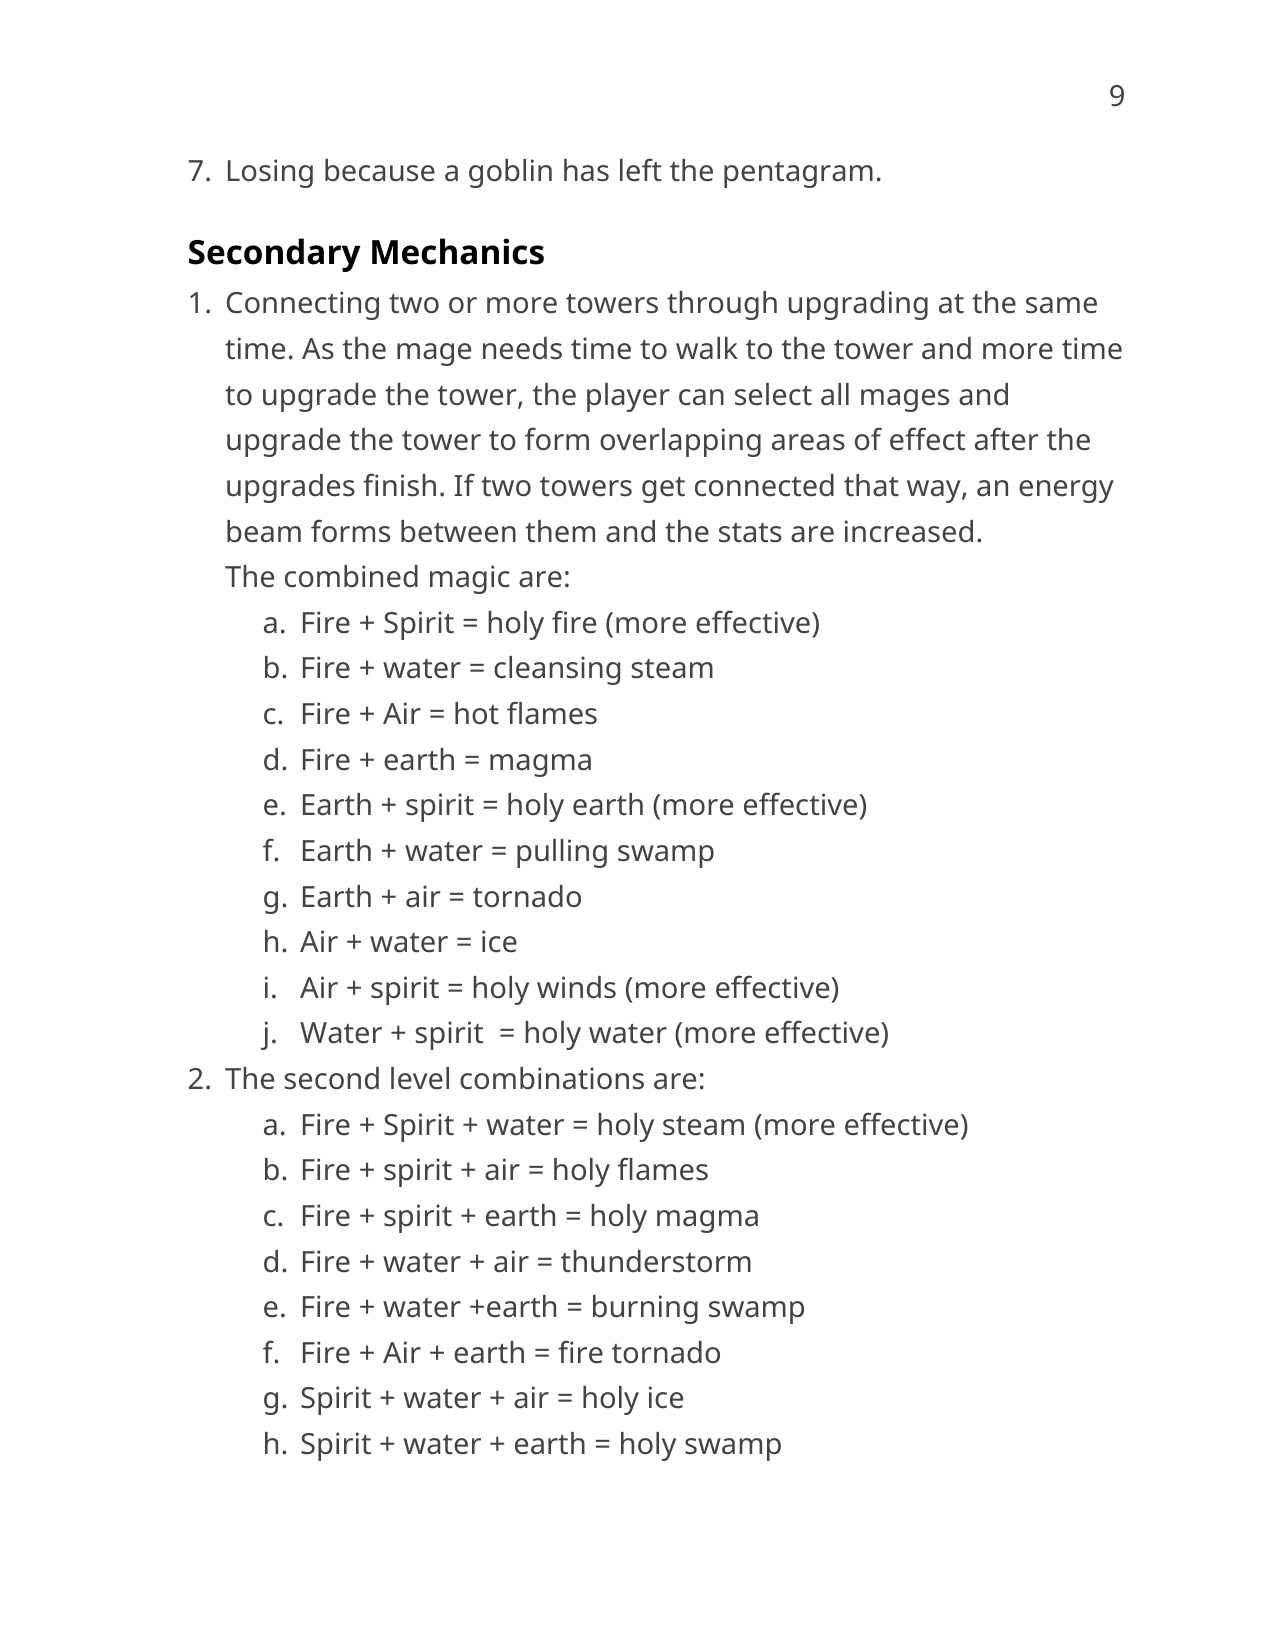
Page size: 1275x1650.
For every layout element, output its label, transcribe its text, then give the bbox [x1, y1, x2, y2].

subtitle Secondary Mechanics [187, 229, 1125, 274]
list Fire + water = cleansing steam [262, 648, 1125, 687]
list Earth + water = pulling swamp [262, 830, 1125, 870]
list Earth + air = tornado [262, 876, 1125, 916]
list Fire + water + air = thunderstorm [262, 1241, 1125, 1281]
list Fire + Air + earth = fire tornado [262, 1332, 1125, 1372]
list Water + spirit = holy water (more effective) [262, 1013, 1125, 1052]
list The second level combinations are: [187, 1058, 1125, 1098]
list Fire + spirit + earth = holy magma [262, 1195, 1125, 1235]
list Air + water = ice [262, 921, 1125, 961]
list Fire + Spirit = holy fire (more effective) [262, 602, 1125, 642]
list Fire + earth = magma [262, 739, 1125, 779]
list Fire + Air = hot flames [262, 693, 1125, 733]
list Spirit + water + earth = holy swamp [262, 1423, 1125, 1463]
list Fire + Spirit + water = holy steam (more effective) [262, 1104, 1125, 1144]
list Connecting two or more towers through upgrading at the same time. As the mage needs time to walk to the tower and more time to upgrade the tower, the player can select all mages and upgrade the tower to form overlapping areas of effect after the upgrades finish. If two towers get connected that way, an energy beam forms between them and the stats are increased. The combined magic are: [187, 283, 1125, 596]
list Earth + spirit = holy earth (more effective) [262, 784, 1125, 824]
list Fire + water +earth = burning swamp [262, 1286, 1125, 1326]
list Losing because a goblin has left the pentagram. [187, 150, 1125, 190]
list Spirit + water + air = holy ice [262, 1378, 1125, 1417]
list Air + spirit = holy winds (more effective) [262, 967, 1125, 1007]
list Fire + spirit + air = holy flames [262, 1149, 1125, 1189]
